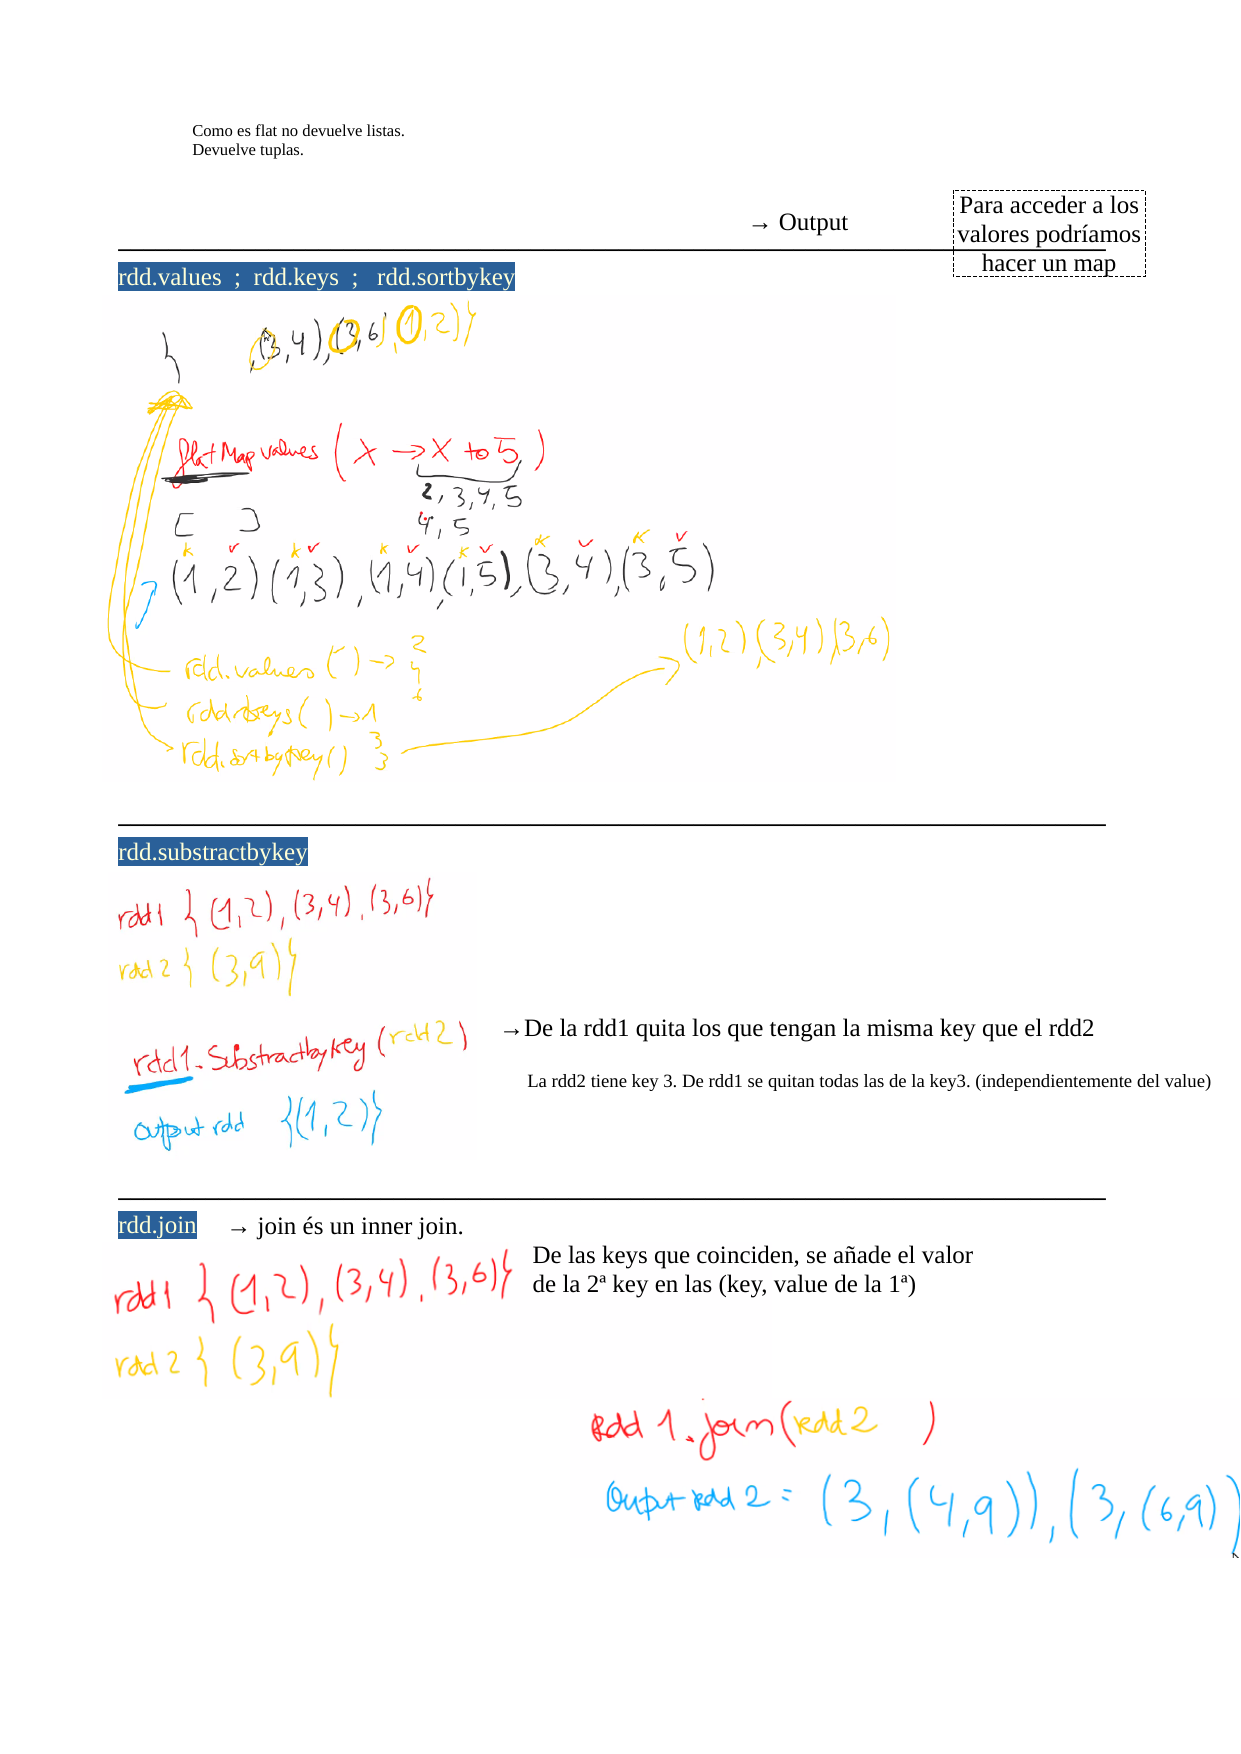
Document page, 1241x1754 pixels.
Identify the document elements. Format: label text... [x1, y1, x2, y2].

text rdd.join [118, 1211, 1122, 1239]
picture [101, 295, 896, 782]
picture [101, 1242, 1240, 1558]
text ––––––––––––––––––––––––––––––––––––––––––––––––––––––––––––––––––––––––––––––– [118, 808, 1122, 837]
text rdd.substractbykey [118, 837, 1122, 866]
picture [107, 872, 477, 1160]
text rdd.values ; rdd.keys ; rdd.sortbykey [118, 262, 1122, 291]
text ––––––––––––––––––––––––––––––––––––––––––––––––––––––––––––––––––––––––––––––– [118, 233, 1122, 262]
text ––––––––––––––––––––––––––––––––––––––––––––––––––––––––––––––––––––––––––––––– [118, 1182, 1122, 1211]
